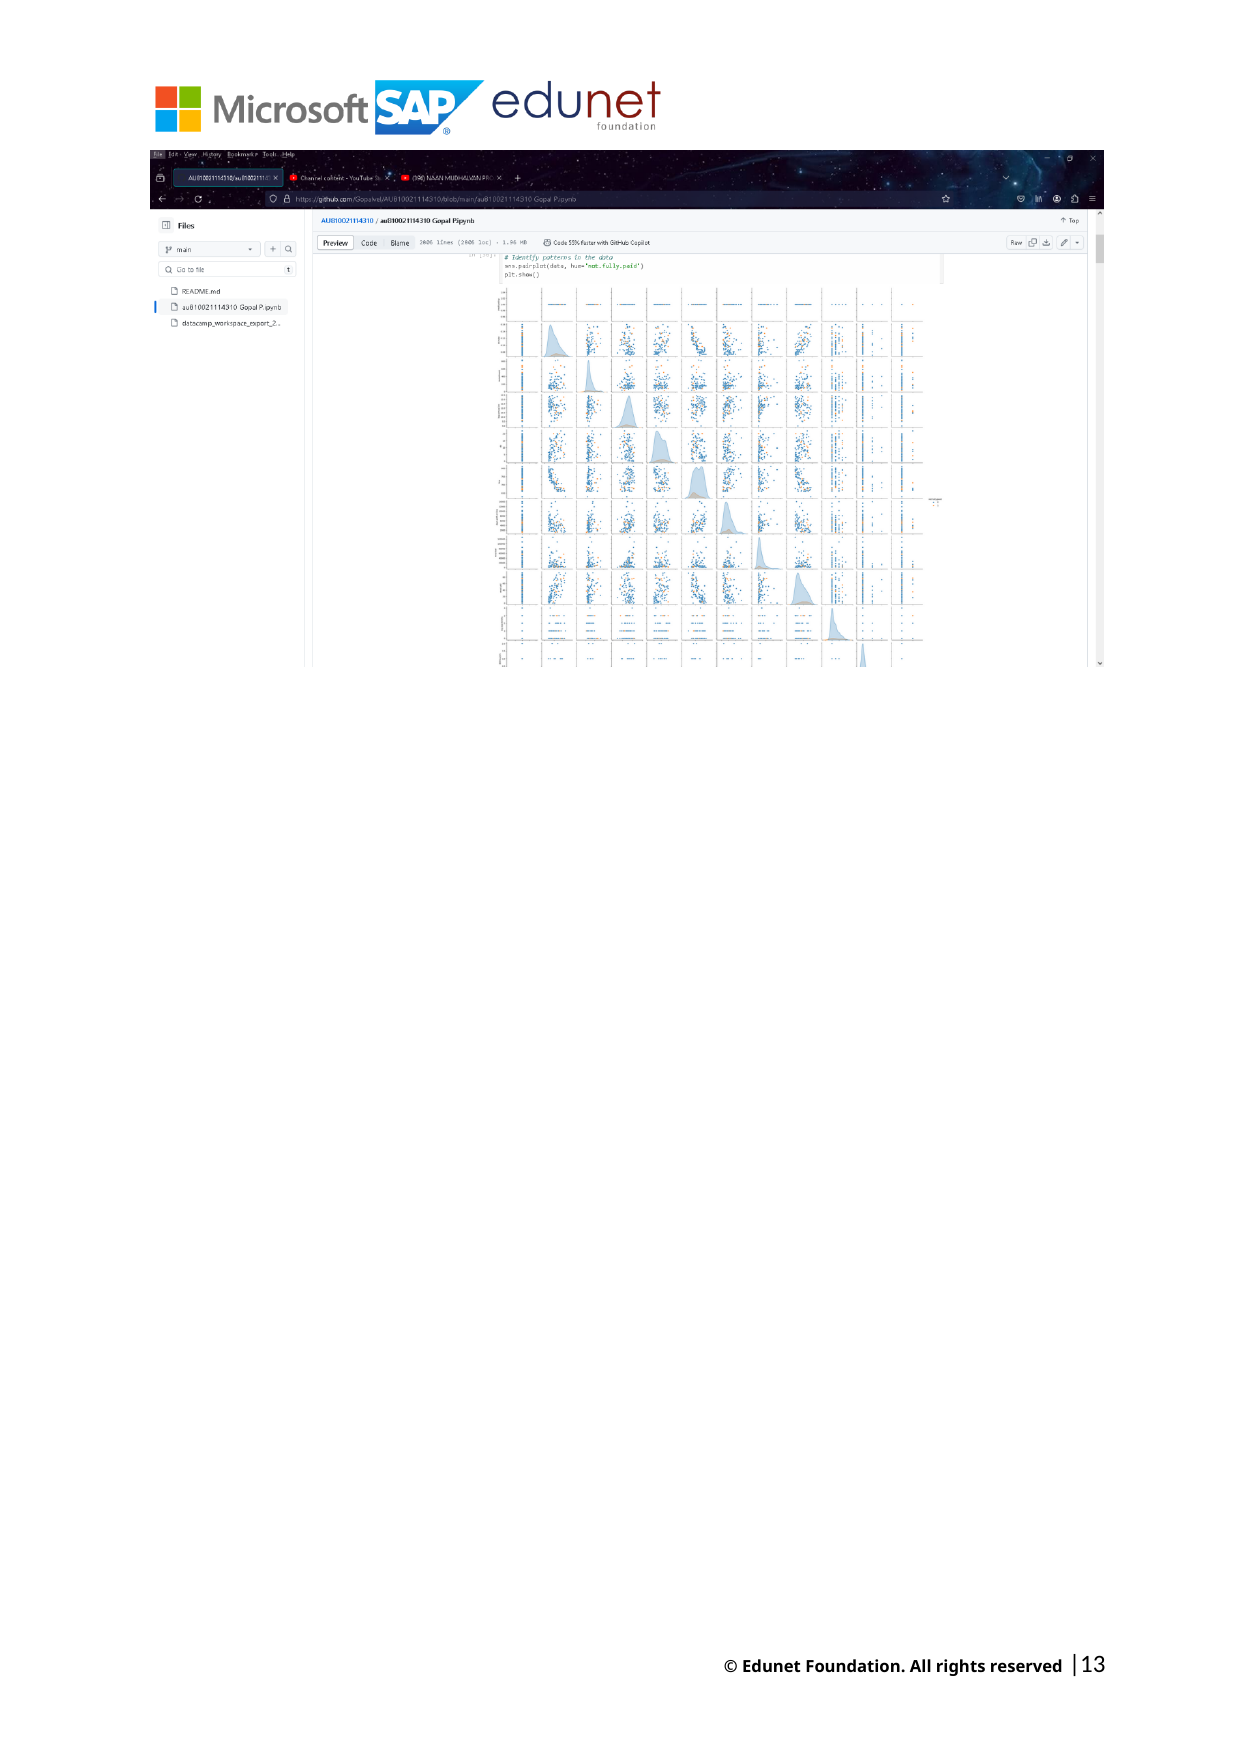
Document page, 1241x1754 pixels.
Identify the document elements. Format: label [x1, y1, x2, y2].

picture [150, 75, 668, 136]
picture [150, 150, 1104, 667]
